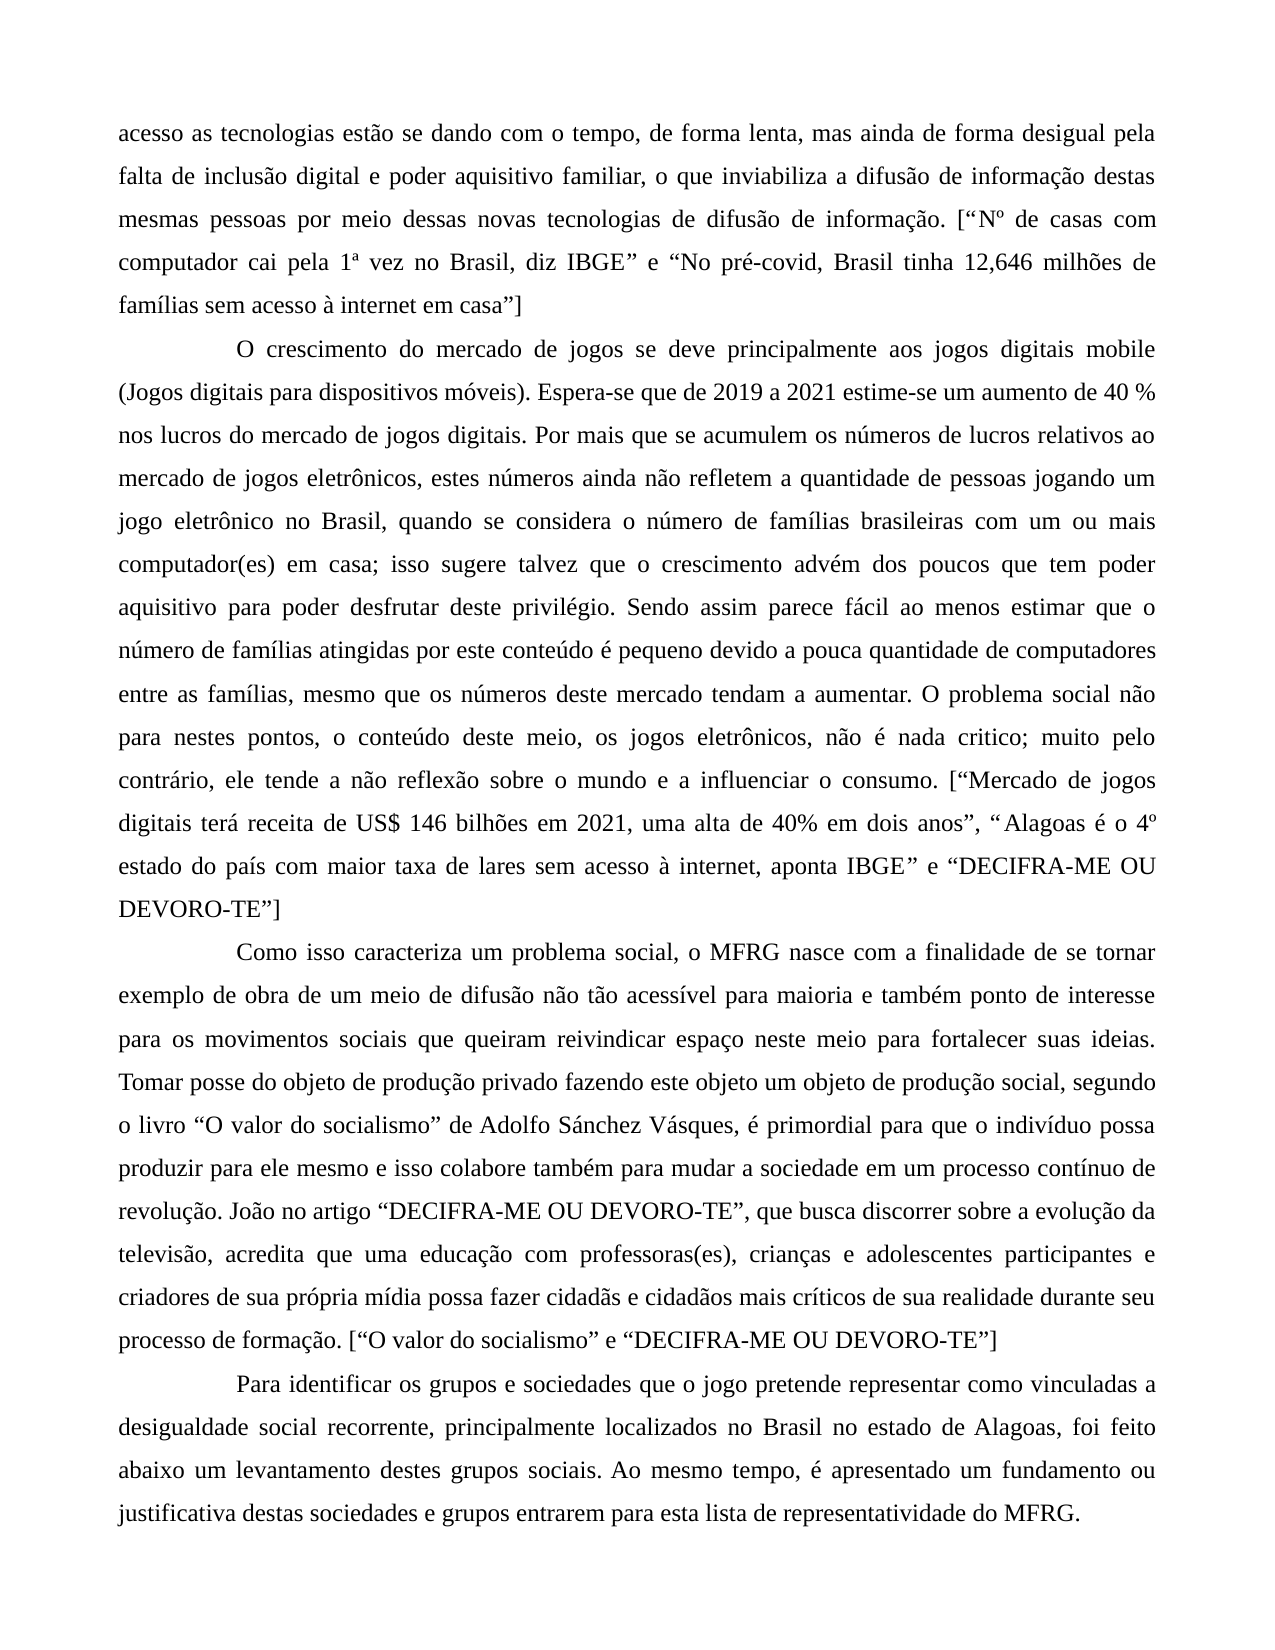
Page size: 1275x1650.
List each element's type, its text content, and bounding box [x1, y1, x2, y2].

text Para identificar os grupos e sociedades que o jogo pretende representar como vinculadas a desigualdade social recorrente, principalmente localizados no Brasil no estado de Alagoas, foi feito abaixo um levantamento destes grupos sociais. Ao mesmo tempo, é apresentado um fundamento ou justificativa destas sociedades e grupos entrarem para esta lista de representatividade do MFRG. [118, 1369, 1157, 1527]
text Como isso caracteriza um problema social, o MFRG nasce com a finalidade de se tornar exemplo de obra de um meio de difusão não tão acessível para maioria e também ponto de interesse para os movimentos sociais que queiram reivindicar espaço neste meio para fortalecer suas ideias. Tomar posse do objeto de produção privado fazendo este objeto um objeto de produção social, segundo o livro “O valor do socialismo” de Adolfo Sánchez Vásques, é primordial para que o indivíduo possa produzir para ele mesmo e isso colabore também para mudar a sociedade em um processo contínuo de revolução. João no artigo “DECIFRA-ME OU DEVORO-TE”, que busca discorrer sobre a evolução da televisão, acredita que uma educação com professoras(es), crianças e adolescentes participantes e criadores de sua própria mídia possa fazer cidadãs e cidadãos mais críticos de sua realidade durante seu processo de formação. [“O valor do socialismo” e “DECIFRA-ME OU DEVORO-TE”] [118, 937, 1157, 1354]
text acesso as tecnologias estão se dando com o tempo, de forma lenta, mas ainda de forma desigual pela falta de inclusão digital e poder aquisitivo familiar, o que inviabiliza a difusão de informação destas mesmas pessoas por meio dessas novas tecnologias de difusão de informação. [“Nº de casas com computador cai pela 1ª vez no Brasil, diz IBGE” e “No pré-covid, Brasil tinha 12,646 milhões de famílias sem acesso à internet em casa”] [118, 118, 1157, 319]
text O crescimento do mercado de jogos se deve principalmente aos jogos digitais mobile (Jogos digitais para dispositivos móveis). Espera-se que de 2019 a 2021 estime-se um aumento de 40 % nos lucros do mercado de jogos digitais. Por mais que se acumulem os números de lucros relativos ao mercado de jogos eletrônicos, estes números ainda não refletem a quantidade de pessoas jogando um jogo eletrônico no Brasil, quando se considera o número de famílias brasileiras com um ou mais computador(es) em casa; isso sugere talvez que o crescimento advém dos poucos que tem poder aquisitivo para poder desfrutar deste privilégio. Sendo assim parece fácil ao menos estimar que o número de famílias atingidas por este conteúdo é pequeno devido a pouca quantidade de computadores entre as famílias, mesmo que os números deste mercado tendam a aumentar. O problema social não para nestes pontos, o conteúdo deste meio, os jogos eletrônicos, não é nada critico; muito pelo contrário, ele tende a não reflexão sobre o mundo e a influenciar o consumo. [“Mercado de jogos digitais terá receita de US$ 146 bilhões em 2021, uma alta de 40% em dois anos”, “Alagoas é o 4º estado do país com maior taxa de lares sem acesso à internet, aponta IBGE” e “DECIFRA-ME OU DEVORO-TE”] [118, 334, 1157, 923]
